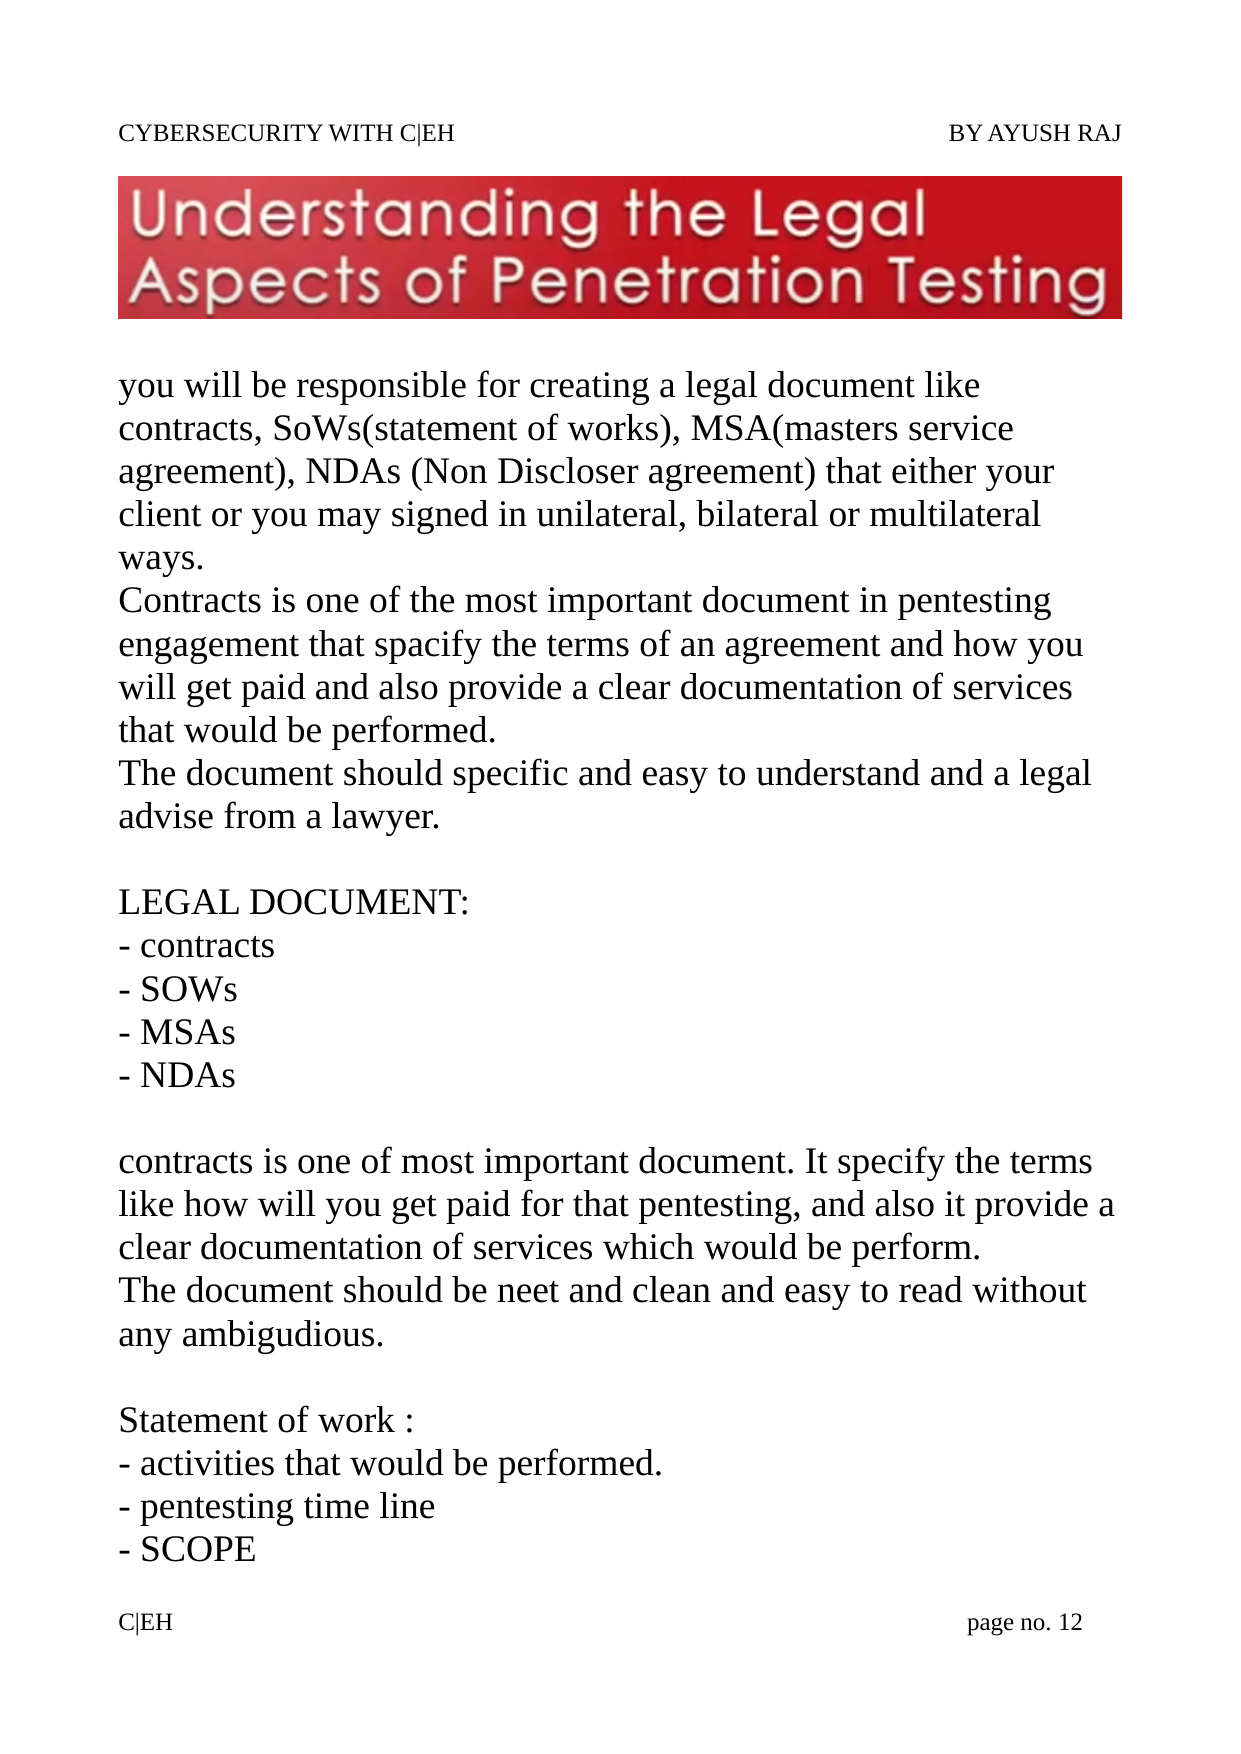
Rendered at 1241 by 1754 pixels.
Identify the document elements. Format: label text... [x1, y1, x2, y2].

text Contracts is one of the most important document in pentesting engagement that spacify the terms of an agreement and how you will get paid and also provide a clear documentation of services that would be performed. [118, 578, 1122, 750]
text contracts is one of most important document. It specify the terms like how will you get paid for that pentesting, and also it provide a clear documentation of services which would be perform. [118, 1138, 1122, 1268]
text LEGAL DOCUMENT: [118, 880, 1122, 923]
text - SCOPE [118, 1527, 1122, 1570]
text you will be responsible for creating a legal document like contracts, SoWs(statement of works), MSA(masters service agreement), NDAs (Non Discloser agreement) that either your client or you may signed in unilateral, bilateral or multilateral ways. [118, 362, 1122, 578]
text The document should specific and easy to understand and a legal advise from a lawyer. [118, 750, 1122, 837]
text - pentesting time line [118, 1483, 1122, 1527]
text - SOWs [118, 966, 1122, 1009]
text - MSAs [118, 1009, 1122, 1052]
text The document should be neet and clean and easy to read without any ambigudious. [118, 1268, 1122, 1354]
text - NDAs [118, 1052, 1122, 1095]
text - contracts [118, 923, 1122, 966]
text - activities that would be performed. [118, 1440, 1122, 1483]
picture [118, 176, 1123, 319]
text Statement of work : [118, 1397, 1122, 1440]
